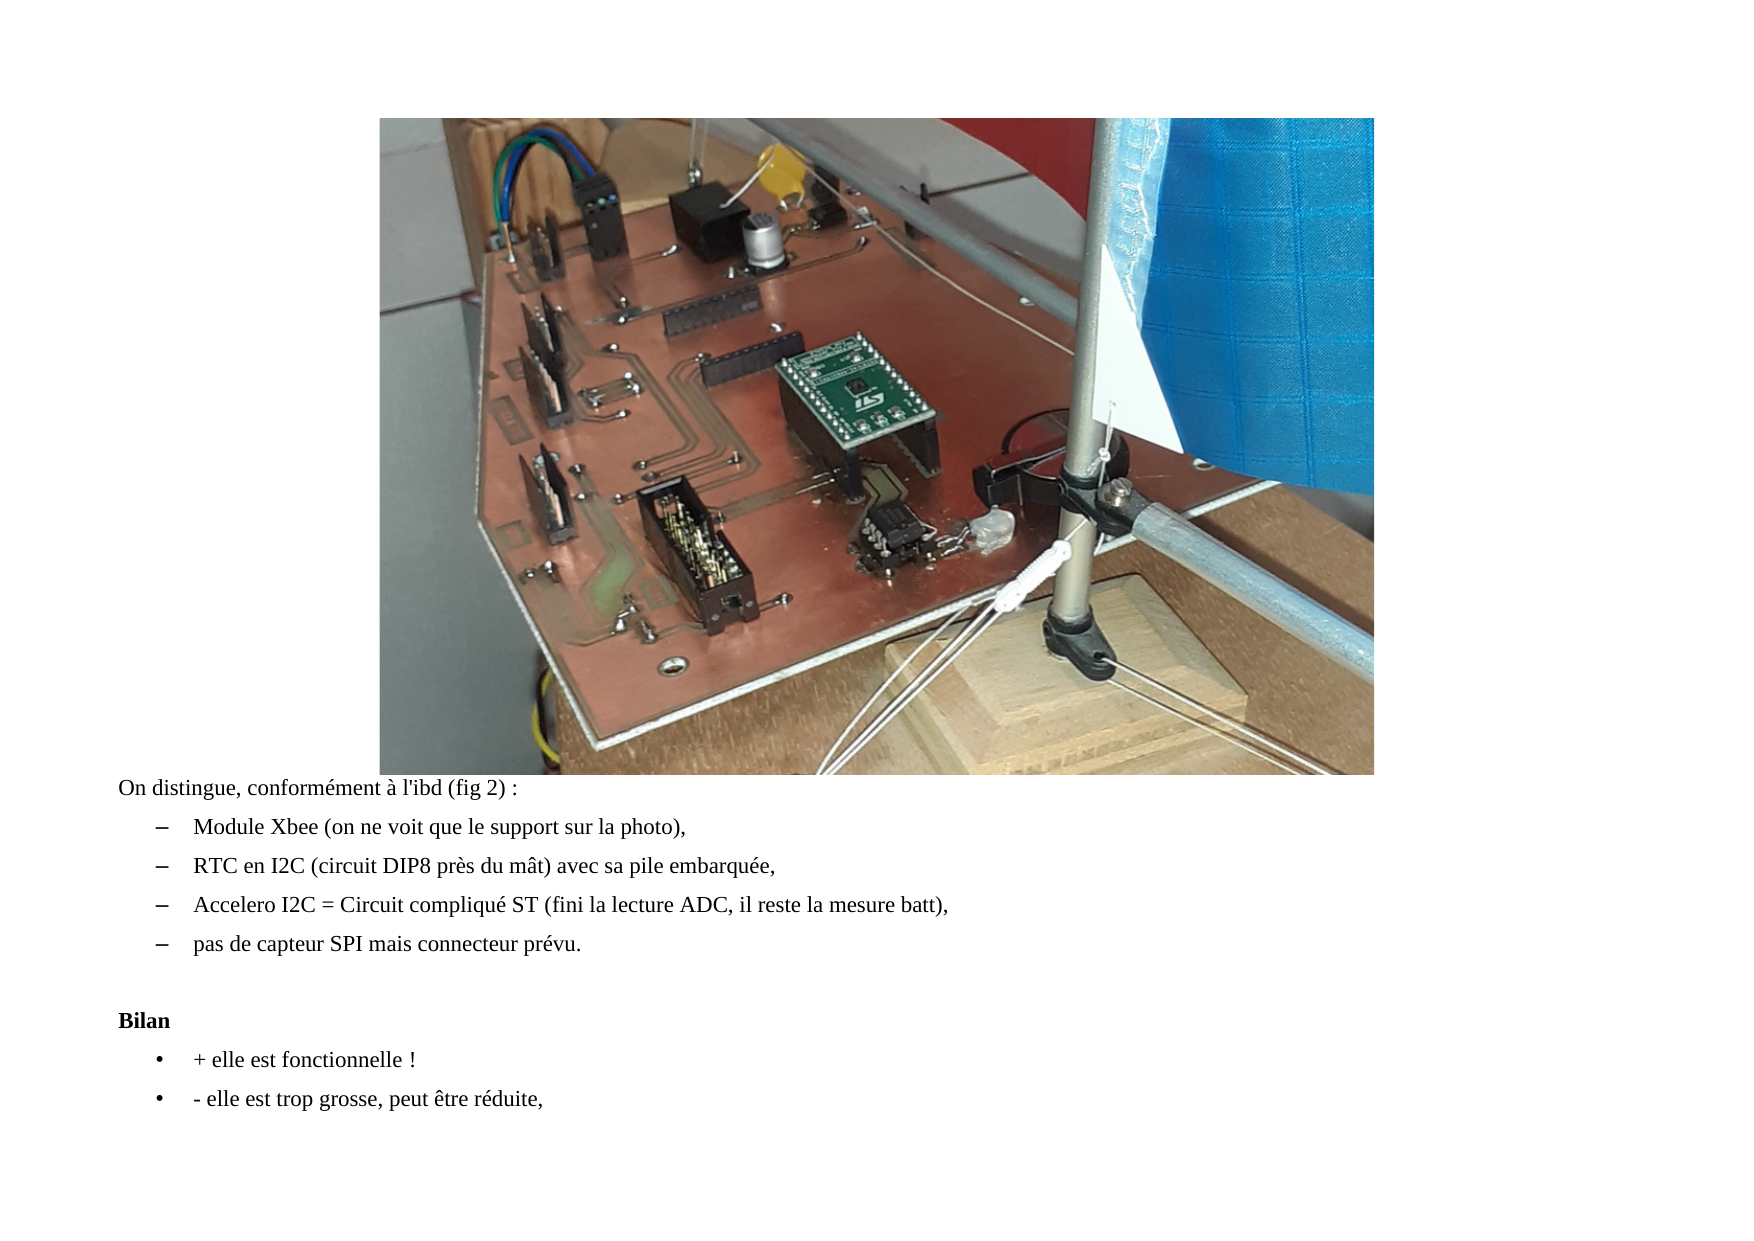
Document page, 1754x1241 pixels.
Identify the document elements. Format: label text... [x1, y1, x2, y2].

list + elle est fonctionnelle ! [156, 1046, 1636, 1073]
list pas de capteur SPI mais connecteur prévu. [156, 930, 1636, 956]
text Bilan [118, 1008, 1636, 1034]
list RTC en I2C (circuit DIP8 près du mât) avec sa pile embarquée, [156, 852, 1636, 878]
list Accelero I2C = Circuit compliqué ST (fini la lecture ADC, il reste la mesure batt), [156, 891, 1636, 917]
list - elle est trop grosse, peut être réduite, [156, 1085, 1636, 1112]
list Module Xbee (on ne voit que le support sur la photo), [156, 813, 1636, 840]
text On distingue, conformément à l'ibd (fig 2) : [118, 118, 1636, 801]
